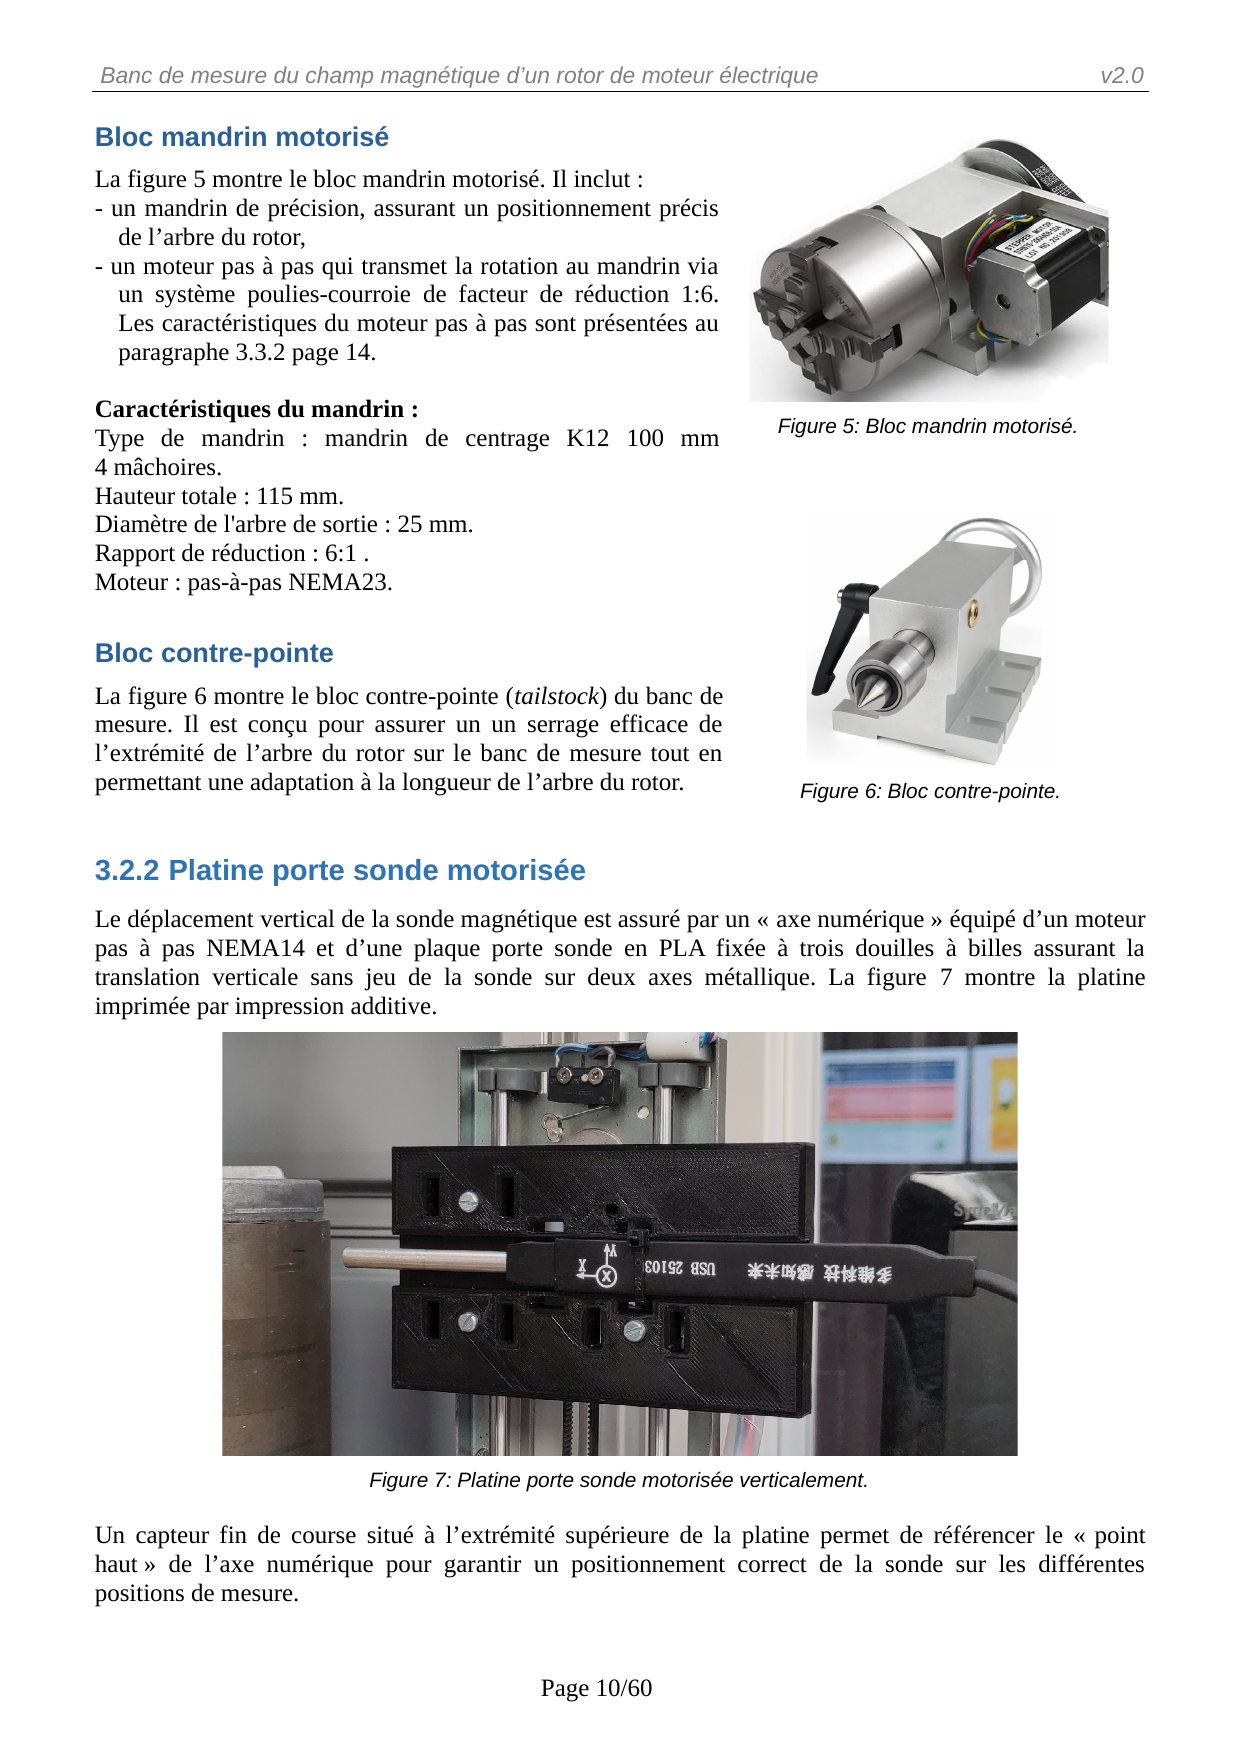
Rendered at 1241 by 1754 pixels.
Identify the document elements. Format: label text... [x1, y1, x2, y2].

text La figure 5 montre le bloc mandrin motorisé. Il inclut : [94, 164, 749, 193]
text [1109, 193, 1146, 251]
subtitle Bloc contre-pointe [94, 637, 753, 668]
text [1109, 394, 1146, 423]
text [753, 803, 1110, 812]
text - un moteur pas à pas qui transmet la rotation au mandrin via un système poulies-courroie de facteur de réduction 1:6. Les caractéristiques du moteur pas à pas sont présentées au paragraphe 3.3.2 page 14. [94, 251, 749, 366]
text [1110, 567, 1146, 596]
picture [749, 135, 1109, 402]
text Figure 5: Bloc mandrin motorisé. [749, 414, 1109, 438]
text Diamètre de l'arbre de sortie : 25 mm. [94, 509, 753, 538]
picture [806, 511, 1057, 767]
text Moteur : pas-à-pas NEMA23. [94, 567, 753, 596]
text [1109, 251, 1146, 366]
subtitle Bloc mandrin motorisé [94, 121, 1146, 152]
picture [222, 1032, 1018, 1456]
subtitle Platine porte sonde motorisée [94, 853, 1146, 887]
text Caractéristiques du mandrin : [94, 394, 749, 423]
text [1110, 509, 1146, 538]
text Un capteur fin de course situé à l’extrémité supérieure de la platine permet de référencer le « point haut » de l’axe numérique pour garantir un positionnement correct de la sonde sur les différentes positions de mesure. [94, 1520, 1146, 1607]
text - un mandrin de précision, assurant un positionnement précis de l’arbre du rotor, [94, 193, 749, 251]
subtitle [1110, 637, 1146, 668]
text Figure 6: Bloc contre-pointe. [753, 511, 1110, 803]
text [1110, 538, 1146, 567]
text Rapport de réduction : 6:1 . [94, 538, 753, 567]
subtitle [749, 402, 1109, 414]
text Le déplacement vertical de la sonde magnétique est assuré par un « axe numérique » équipé d’un moteur pas à pas NEMA14 et d’une plaque porte sonde en PLA fixée à trois douilles à billes assurant la translation verticale sans jeu de la sonde sur deux axes métallique. La figure 7 montre la platine imprimée par impression additive. [94, 904, 1146, 1019]
text Figure 7: Platine porte sonde motorisée verticalement. [222, 1456, 1018, 1492]
text La figure 6 montre le bloc contre-pointe (tailstock) du banc de mesure. Il est conçu pour assurer un un serrage efficace de l’extrémité de l’arbre du rotor sur le banc de mesure tout en permettant une adaptation à la longueur de l’arbre du rotor. [94, 681, 753, 796]
text Hauteur totale : 115 mm. [94, 481, 1146, 511]
text Type de mandrin : mandrin de centrage K12 100 mm 4 mâchoires. [94, 423, 1146, 481]
